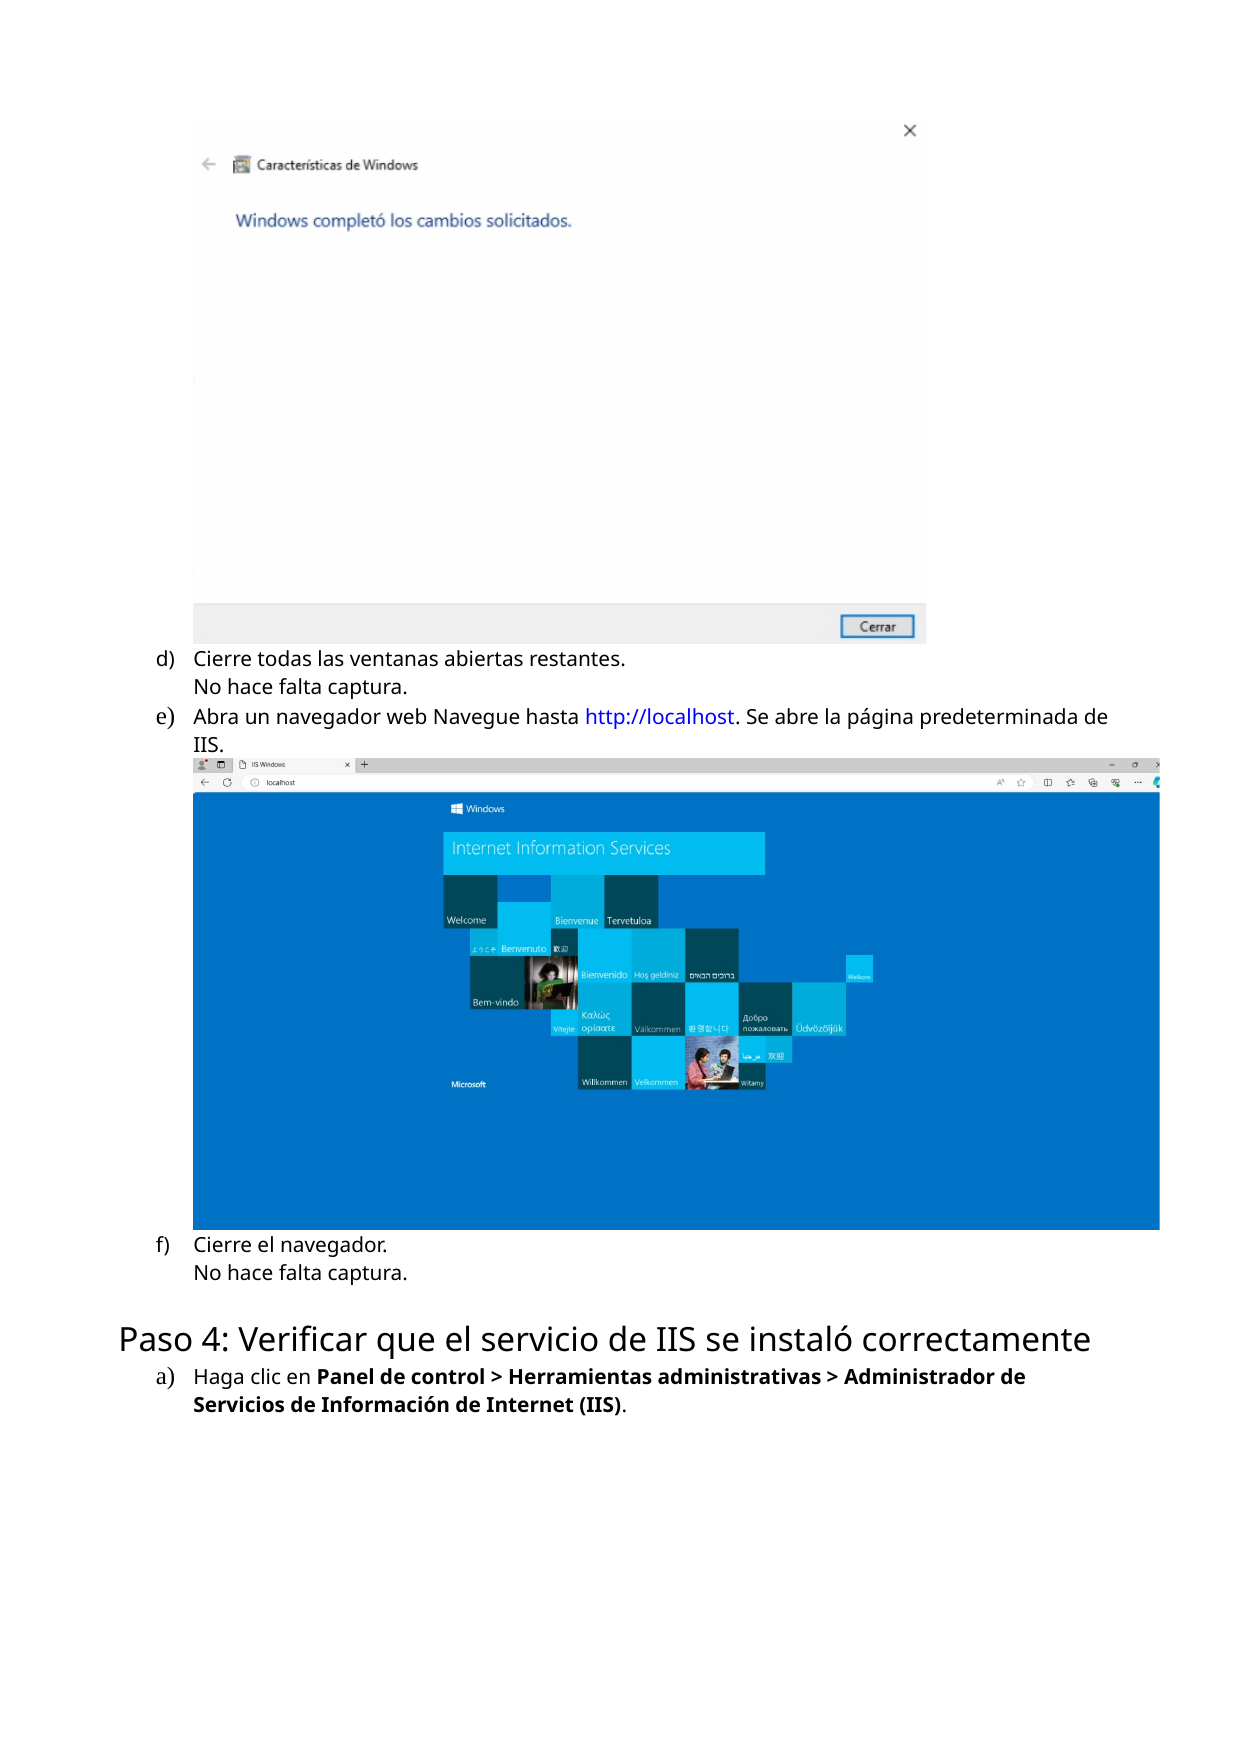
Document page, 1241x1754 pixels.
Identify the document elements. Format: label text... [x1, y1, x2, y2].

list Abra un navegador web Navegue hasta http://localhost. Se abre la página predeterminada de IIS. [156, 701, 1122, 759]
picture [193, 758, 1160, 1230]
list Cierre el navegador. [156, 1230, 1122, 1258]
list Cierre todas las ventanas abiertas restantes. [156, 644, 1122, 672]
text Paso 4: Verificar que el servicio de IIS se instaló correctamente [118, 1316, 1122, 1361]
list No hace falta captura. [156, 672, 1122, 701]
list No hace falta captura. [156, 1258, 1122, 1287]
picture [193, 118, 927, 644]
list Haga clic en Panel de control > Herramientas administrativas > Administrador de Servicios de Información de Internet (IIS). [156, 1361, 1122, 1419]
